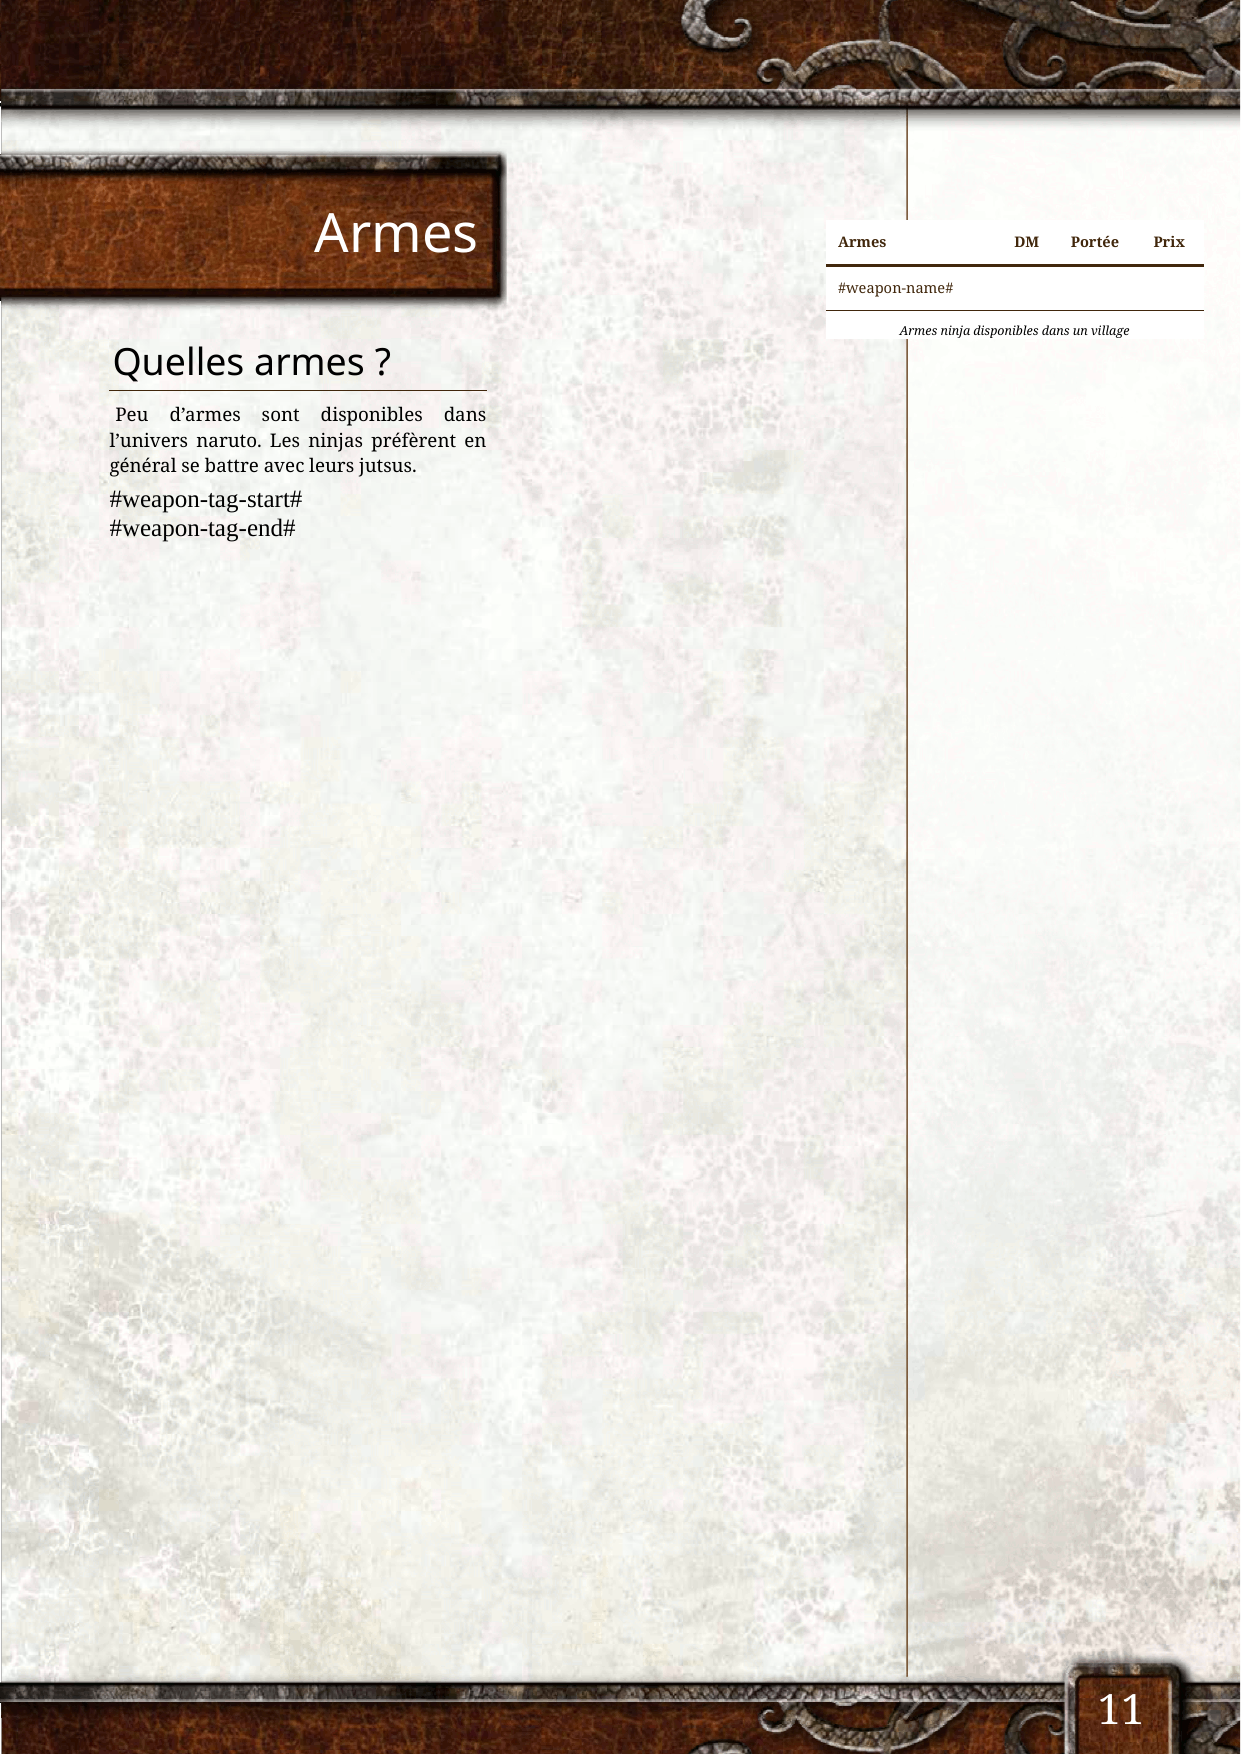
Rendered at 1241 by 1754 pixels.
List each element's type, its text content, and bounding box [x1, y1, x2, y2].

table_cell #weapon-name# [826, 267, 991, 310]
table_header Armes [826, 220, 991, 263]
picture [0, 0, 1241, 1754]
text Peu d’armes sont disponibles dans l’univers naruto. Les ninjas préfèrent en général se battre avec leurs jutsus. [109, 402, 487, 478]
table_header Portée [1056, 220, 1127, 263]
table_cell [1056, 267, 1127, 310]
text #weapon-tag-start# [109, 484, 487, 513]
table_cell [1128, 267, 1204, 310]
table_header Prix [1128, 220, 1204, 263]
text Armes ninja disponibles dans un village [826, 322, 1204, 339]
table_header DM [991, 220, 1056, 263]
text #weapon-tag-end# [109, 513, 487, 542]
subtitle Quelles armes ? [109, 333, 487, 390]
table_cell [991, 267, 1056, 310]
